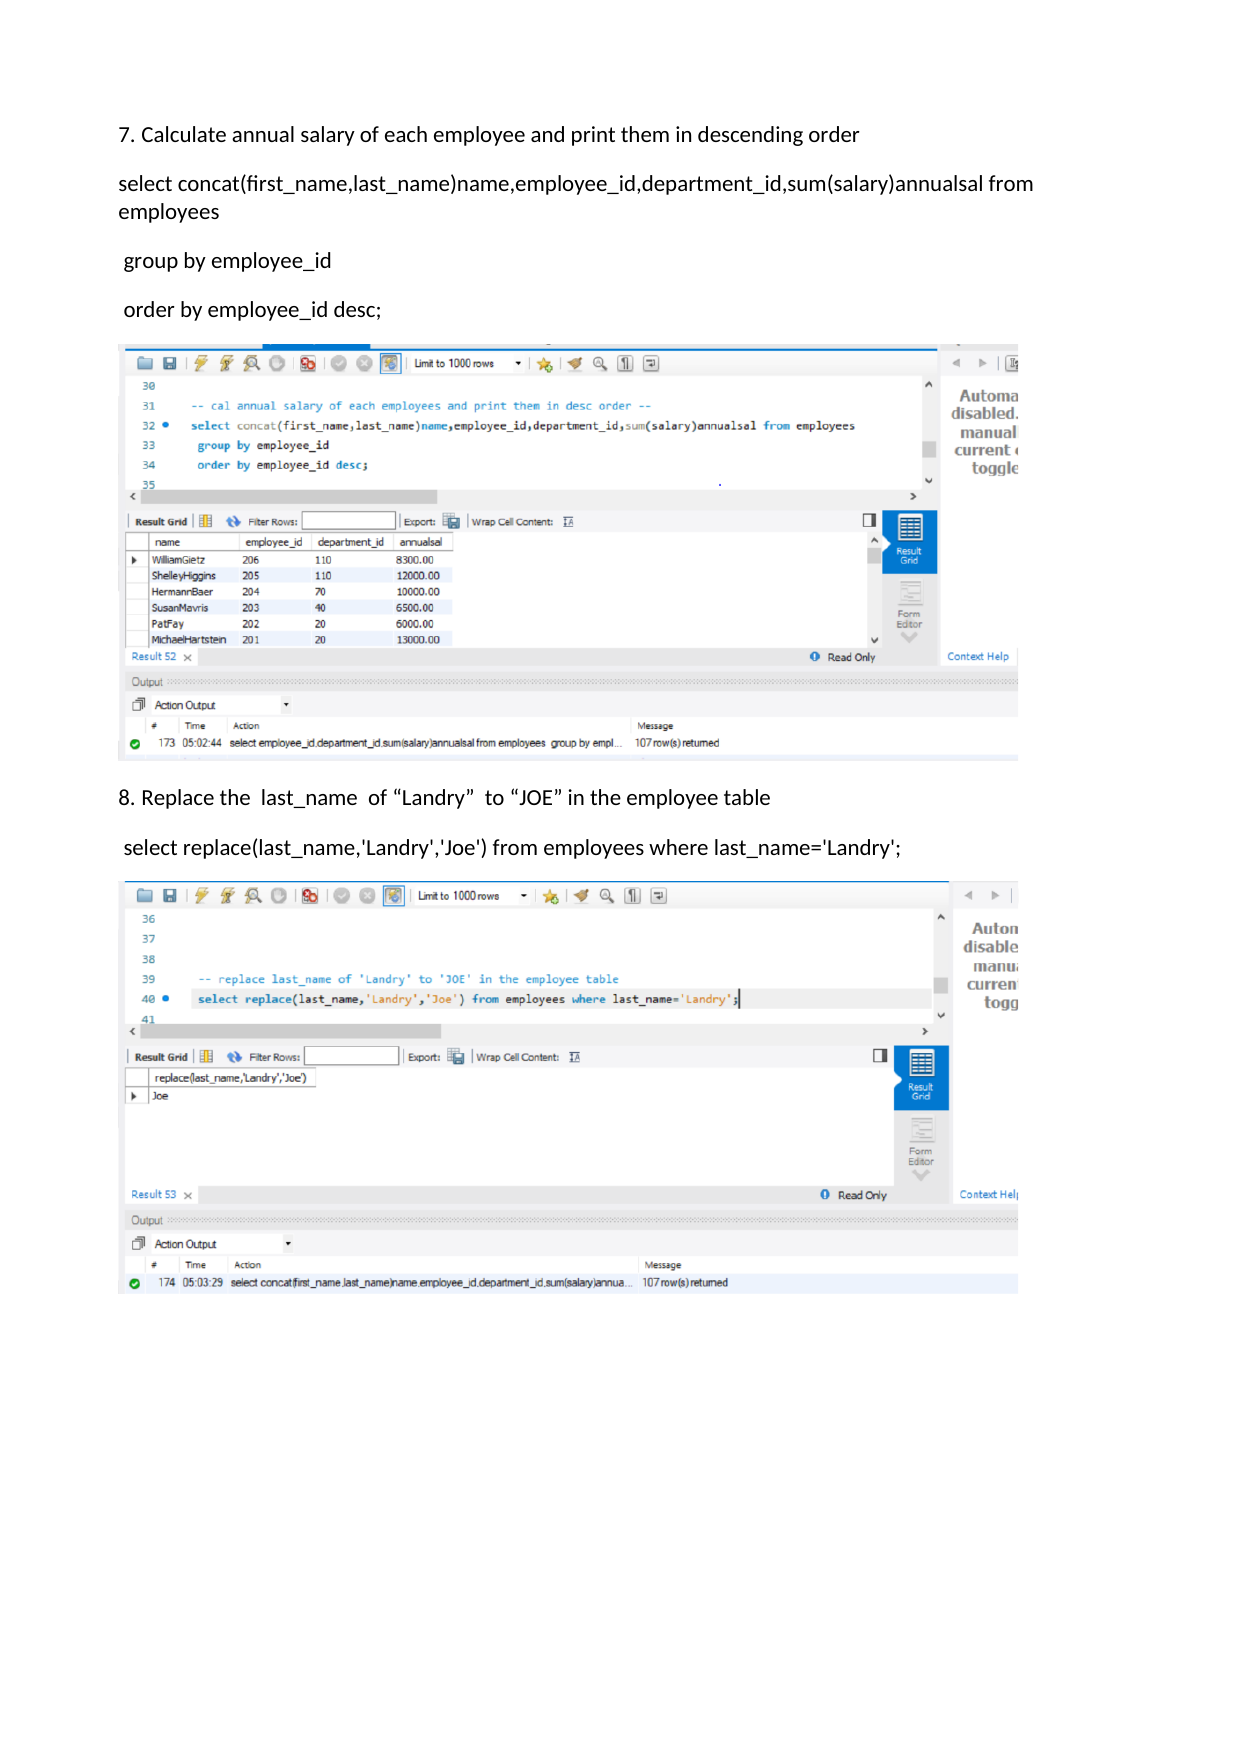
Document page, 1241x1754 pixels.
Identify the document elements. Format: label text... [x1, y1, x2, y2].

text select concat(first_name,last_name)name,employee_id,department_id,sum(salary)annualsal from employees [118, 169, 1122, 226]
text 8. Replace the last_name of “Landry” to “JOE” in the employee table [118, 782, 1122, 812]
text order by employee_id desc; [118, 295, 1122, 323]
text 7. Calculate annual salary of each employee and print them in descending order [118, 118, 1122, 149]
text group by employee_id [118, 246, 1122, 274]
text select replace(last_name,'Landry','Joe') from employees where last_name='Landry'; [118, 833, 1122, 861]
